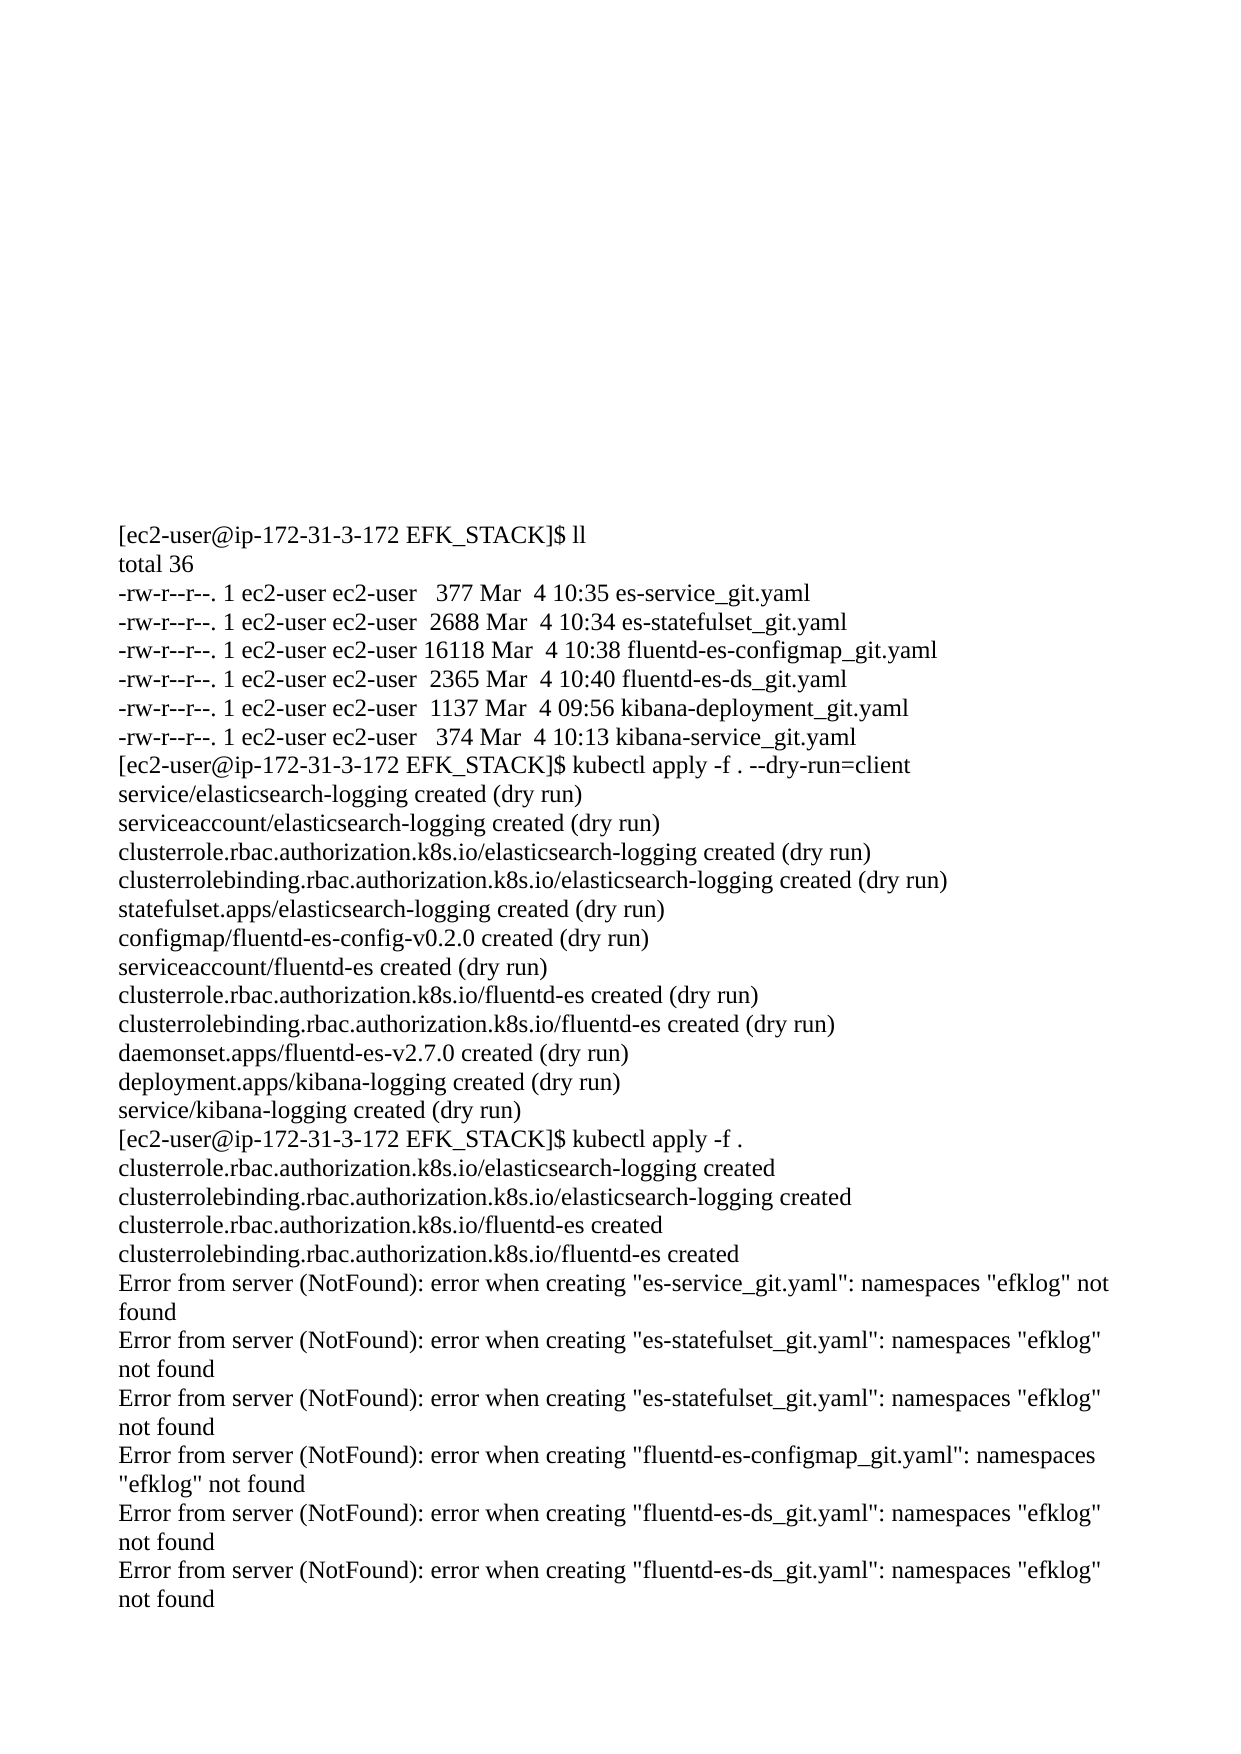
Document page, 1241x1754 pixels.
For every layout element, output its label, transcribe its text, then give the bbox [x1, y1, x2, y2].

text clusterrolebinding.rbac.authorization.k8s.io/fluentd-es created (dry run) [118, 1009, 1122, 1038]
text Error from server (NotFound): error when creating "fluentd-es-configmap_git.yaml": namespaces "efklog" not found [118, 1441, 1122, 1498]
text [ec2-user@ip-172-31-3-172 EFK_STACK]$ ll [118, 521, 1122, 549]
text total 36 [118, 549, 1122, 578]
text serviceaccount/elasticsearch-logging created (dry run) [118, 808, 1122, 837]
text clusterrole.rbac.authorization.k8s.io/fluentd-es created [118, 1211, 1122, 1239]
text service/elasticsearch-logging created (dry run) [118, 779, 1122, 808]
text clusterrolebinding.rbac.authorization.k8s.io/fluentd-es created [118, 1239, 1122, 1268]
text serviceaccount/fluentd-es created (dry run) [118, 952, 1122, 981]
text Error from server (NotFound): error when creating "es-statefulset_git.yaml": namespaces "efklog" not found [118, 1326, 1122, 1383]
text Error from server (NotFound): error when creating "es-service_git.yaml": namespaces "efklog" not found [118, 1268, 1122, 1326]
text Error from server (NotFound): error when creating "fluentd-es-ds_git.yaml": namespaces "efklog" not found [118, 1556, 1122, 1613]
text [ec2-user@ip-172-31-3-172 EFK_STACK]$ kubectl apply -f . --dry-run=client [118, 751, 1122, 779]
text Error from server (NotFound): error when creating "fluentd-es-ds_git.yaml": namespaces "efklog" not found [118, 1498, 1122, 1556]
text -rw-r--r--. 1 ec2-user ec2-user 16118 Mar 4 10:38 fluentd-es-configmap_git.yaml [118, 636, 1122, 664]
text Error from server (NotFound): error when creating "es-statefulset_git.yaml": namespaces "efklog" not found [118, 1383, 1122, 1441]
text clusterrole.rbac.authorization.k8s.io/fluentd-es created (dry run) [118, 981, 1122, 1009]
text statefulset.apps/elasticsearch-logging created (dry run) [118, 894, 1122, 923]
text -rw-r--r--. 1 ec2-user ec2-user 377 Mar 4 10:35 es-service_git.yaml [118, 578, 1122, 607]
text clusterrole.rbac.authorization.k8s.io/elasticsearch-logging created (dry run) [118, 837, 1122, 866]
text -rw-r--r--. 1 ec2-user ec2-user 374 Mar 4 10:13 kibana-service_git.yaml [118, 722, 1122, 751]
text clusterrolebinding.rbac.authorization.k8s.io/elasticsearch-logging created (dry run) [118, 866, 1122, 894]
text clusterrolebinding.rbac.authorization.k8s.io/elasticsearch-logging created [118, 1182, 1122, 1211]
text deployment.apps/kibana-logging created (dry run) [118, 1067, 1122, 1096]
text [ec2-user@ip-172-31-3-172 EFK_STACK]$ kubectl apply -f . [118, 1124, 1122, 1153]
text -rw-r--r--. 1 ec2-user ec2-user 2688 Mar 4 10:34 es-statefulset_git.yaml [118, 607, 1122, 636]
text -rw-r--r--. 1 ec2-user ec2-user 2365 Mar 4 10:40 fluentd-es-ds_git.yaml [118, 664, 1122, 693]
text daemonset.apps/fluentd-es-v2.7.0 created (dry run) [118, 1038, 1122, 1067]
text clusterrole.rbac.authorization.k8s.io/elasticsearch-logging created [118, 1153, 1122, 1182]
text service/kibana-logging created (dry run) [118, 1096, 1122, 1124]
text configmap/fluentd-es-config-v0.2.0 created (dry run) [118, 923, 1122, 952]
text -rw-r--r--. 1 ec2-user ec2-user 1137 Mar 4 09:56 kibana-deployment_git.yaml [118, 693, 1122, 722]
